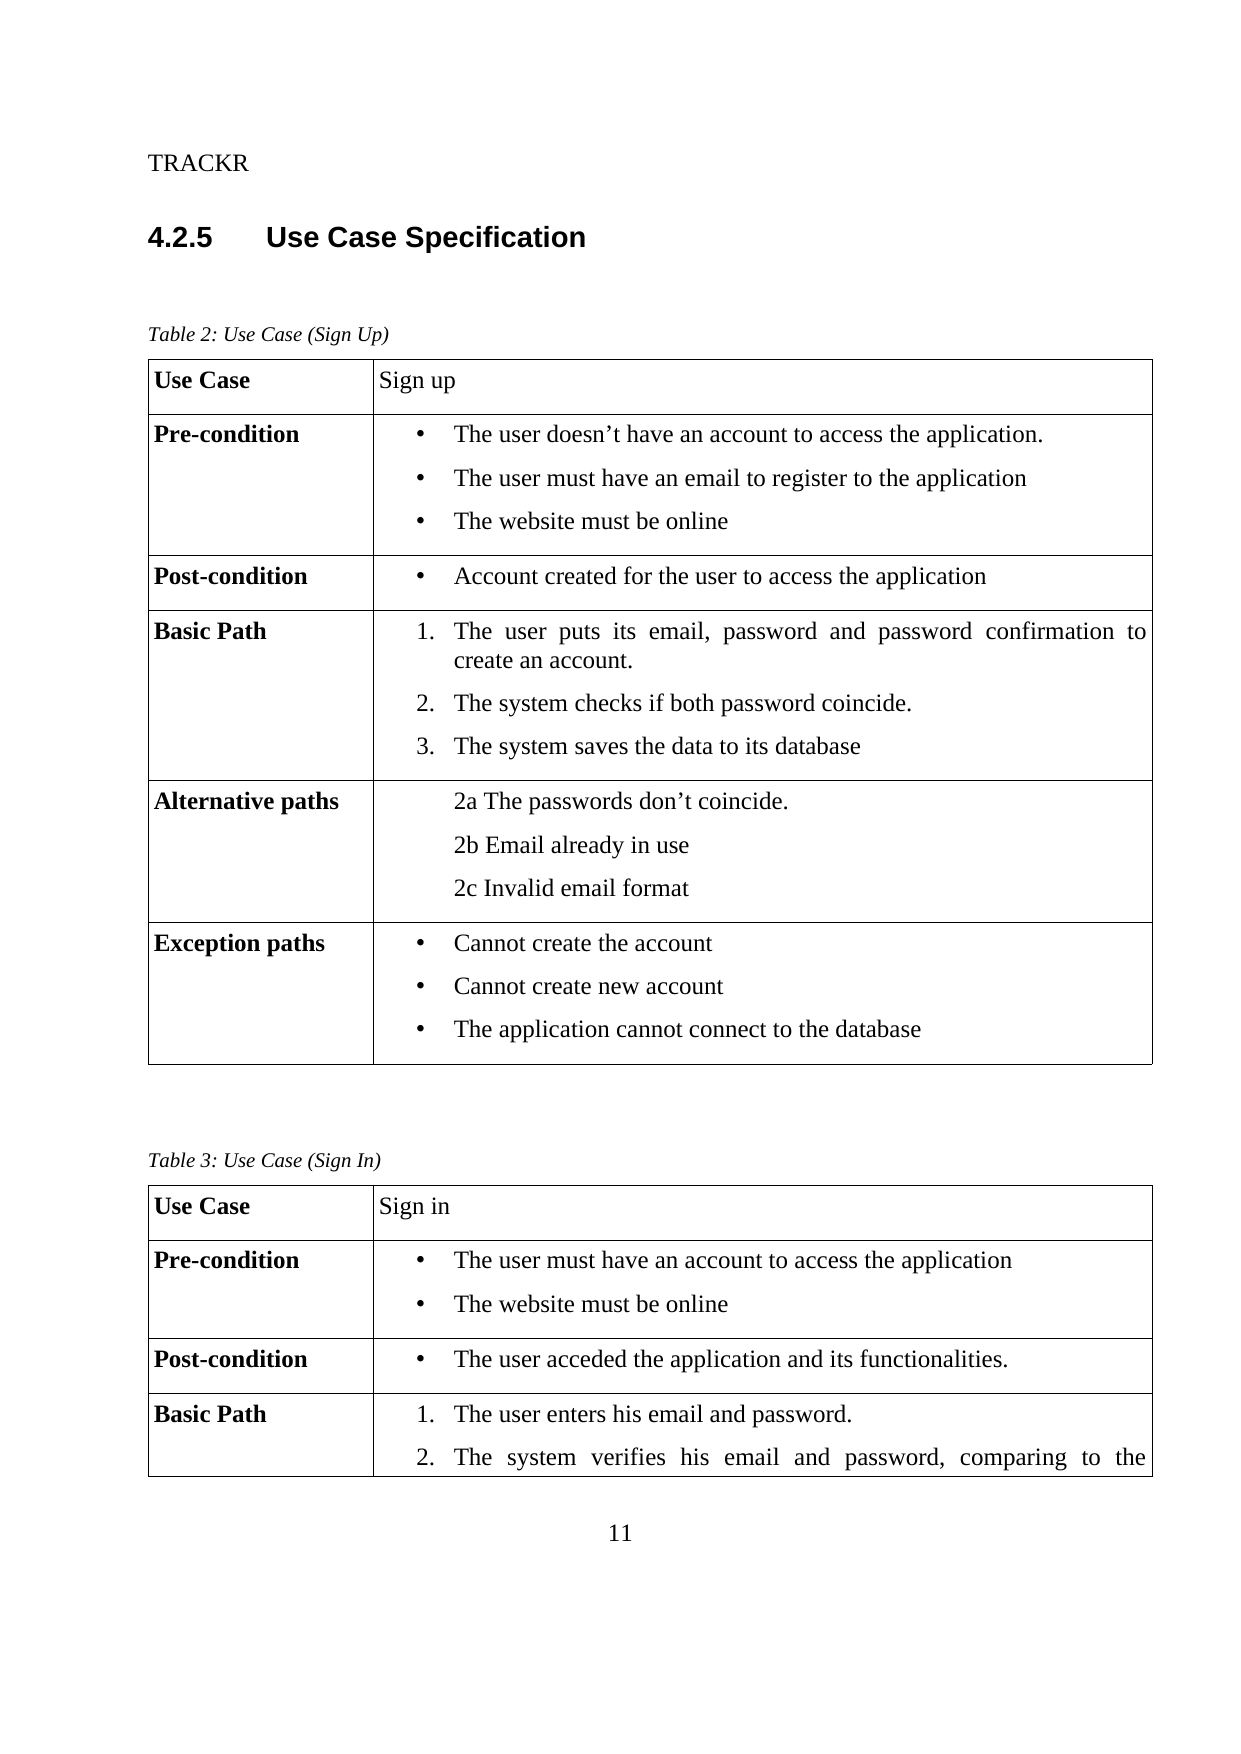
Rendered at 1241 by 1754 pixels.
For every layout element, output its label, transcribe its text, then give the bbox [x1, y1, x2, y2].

table_cell The user acceded the application and its functionalities. [374, 1339, 1152, 1393]
table_cell Basic Path [149, 611, 373, 780]
table_cell The user enters his email and password. The system verifies his email and password, comparing to the database’s. The email and password are both correct [374, 1394, 1152, 1476]
table_cell 2a The passwords don’t coincide. 2b Email already in use 2c Invalid email format [374, 781, 1152, 922]
subtitle Use Case Specification [148, 220, 1093, 254]
table_cell The user puts its email, password and password confirmation to create an account. The system checks if both password coincide. The system saves the data to its database [374, 611, 1152, 780]
table_header Sign up [374, 360, 1152, 414]
table_cell Pre-condition [149, 1241, 373, 1338]
table_cell Alternative paths [149, 781, 373, 922]
text Table 3: Use Case (Sign In) [148, 1148, 1093, 1172]
table_cell Basic Path [149, 1394, 373, 1476]
table_cell Post-condition [149, 556, 373, 610]
table_cell Exception paths [149, 923, 373, 1064]
table_header Use Case [149, 360, 373, 414]
text Table 2: Use Case (Sign Up) [148, 322, 1093, 346]
table_cell The user doesn’t have an account to access the application. The user must have an email to register to the application The website must be online [374, 415, 1152, 555]
table_header Use Case [149, 1186, 373, 1240]
table_cell The user must have an account to access the application The website must be online [374, 1241, 1152, 1338]
table_header Sign in [374, 1186, 1152, 1240]
table_cell Pre-condition [149, 415, 373, 555]
table_cell Post-condition [149, 1339, 373, 1393]
table_cell Account created for the user to access the application [374, 556, 1152, 610]
table_cell Cannot create the account Cannot create new account The application cannot connect to the database [374, 923, 1152, 1064]
